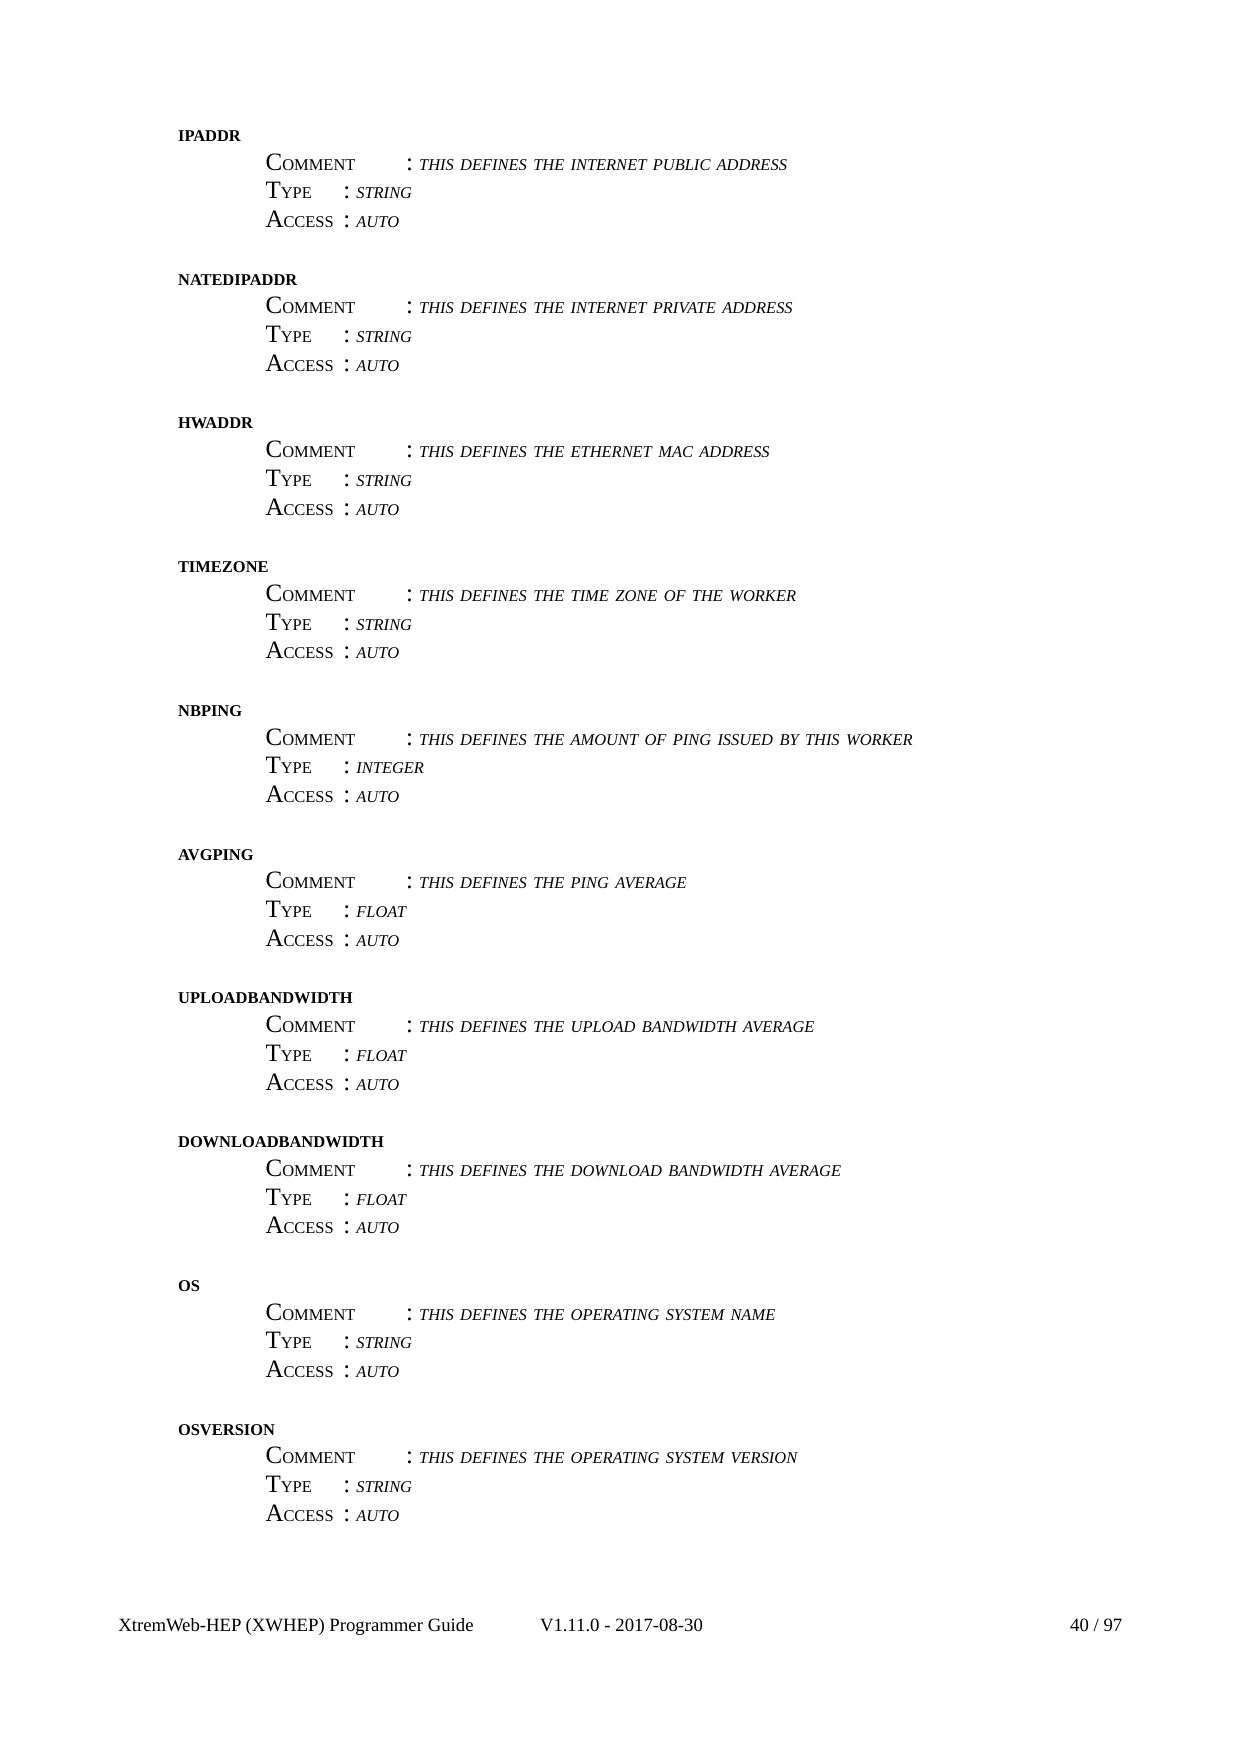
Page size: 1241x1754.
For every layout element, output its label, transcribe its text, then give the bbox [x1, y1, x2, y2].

text Access : auto [265, 204, 1122, 233]
text downloadbandwidth [178, 1124, 1122, 1153]
text Comment : this defines the ethernet mac address [265, 434, 1122, 463]
text Type : string [265, 607, 1122, 636]
text Type : string [265, 176, 1122, 204]
text Comment : this defines the operating system name [265, 1297, 1122, 1326]
text Access : auto [265, 636, 1122, 664]
text Access : auto [265, 1211, 1122, 1239]
text Comment : this defines the time zone of the worker [265, 578, 1122, 607]
text Access : auto [265, 779, 1122, 808]
text hwaddr [178, 406, 1122, 434]
text Type : float [265, 1038, 1122, 1067]
text Comment : this defines the upload bandwidth average [265, 1009, 1122, 1038]
text uploadbandwidth [178, 981, 1122, 1009]
text Type : float [265, 1182, 1122, 1211]
text Type : float [265, 894, 1122, 923]
text avgping [178, 837, 1122, 866]
text Access : auto [265, 348, 1122, 377]
text Comment : this defines the download bandwidth average [265, 1153, 1122, 1182]
text os [178, 1268, 1122, 1297]
text Access : auto [265, 1498, 1122, 1527]
text Comment : this defines the amount of ping issued by this worker [265, 722, 1122, 751]
text Type : integer [265, 751, 1122, 779]
text Comment : this defines the internet private address [265, 291, 1122, 319]
text natedipaddr [178, 262, 1122, 291]
text Comment : this defines the ping average [265, 866, 1122, 894]
text ipaddr [178, 118, 1122, 147]
text nbping [178, 693, 1122, 722]
text Access : auto [265, 1354, 1122, 1383]
text Access : auto [265, 1067, 1122, 1096]
text Type : string [265, 1469, 1122, 1498]
text Access : auto [265, 492, 1122, 521]
text Type : string [265, 1326, 1122, 1354]
text Comment : this defines the internet public address [265, 147, 1122, 176]
text Type : string [265, 463, 1122, 492]
text Access : auto [265, 923, 1122, 952]
text osversion [178, 1412, 1122, 1441]
text Comment : this defines the operating system version [265, 1441, 1122, 1469]
text Type : string [265, 319, 1122, 348]
text timezone [178, 549, 1122, 578]
